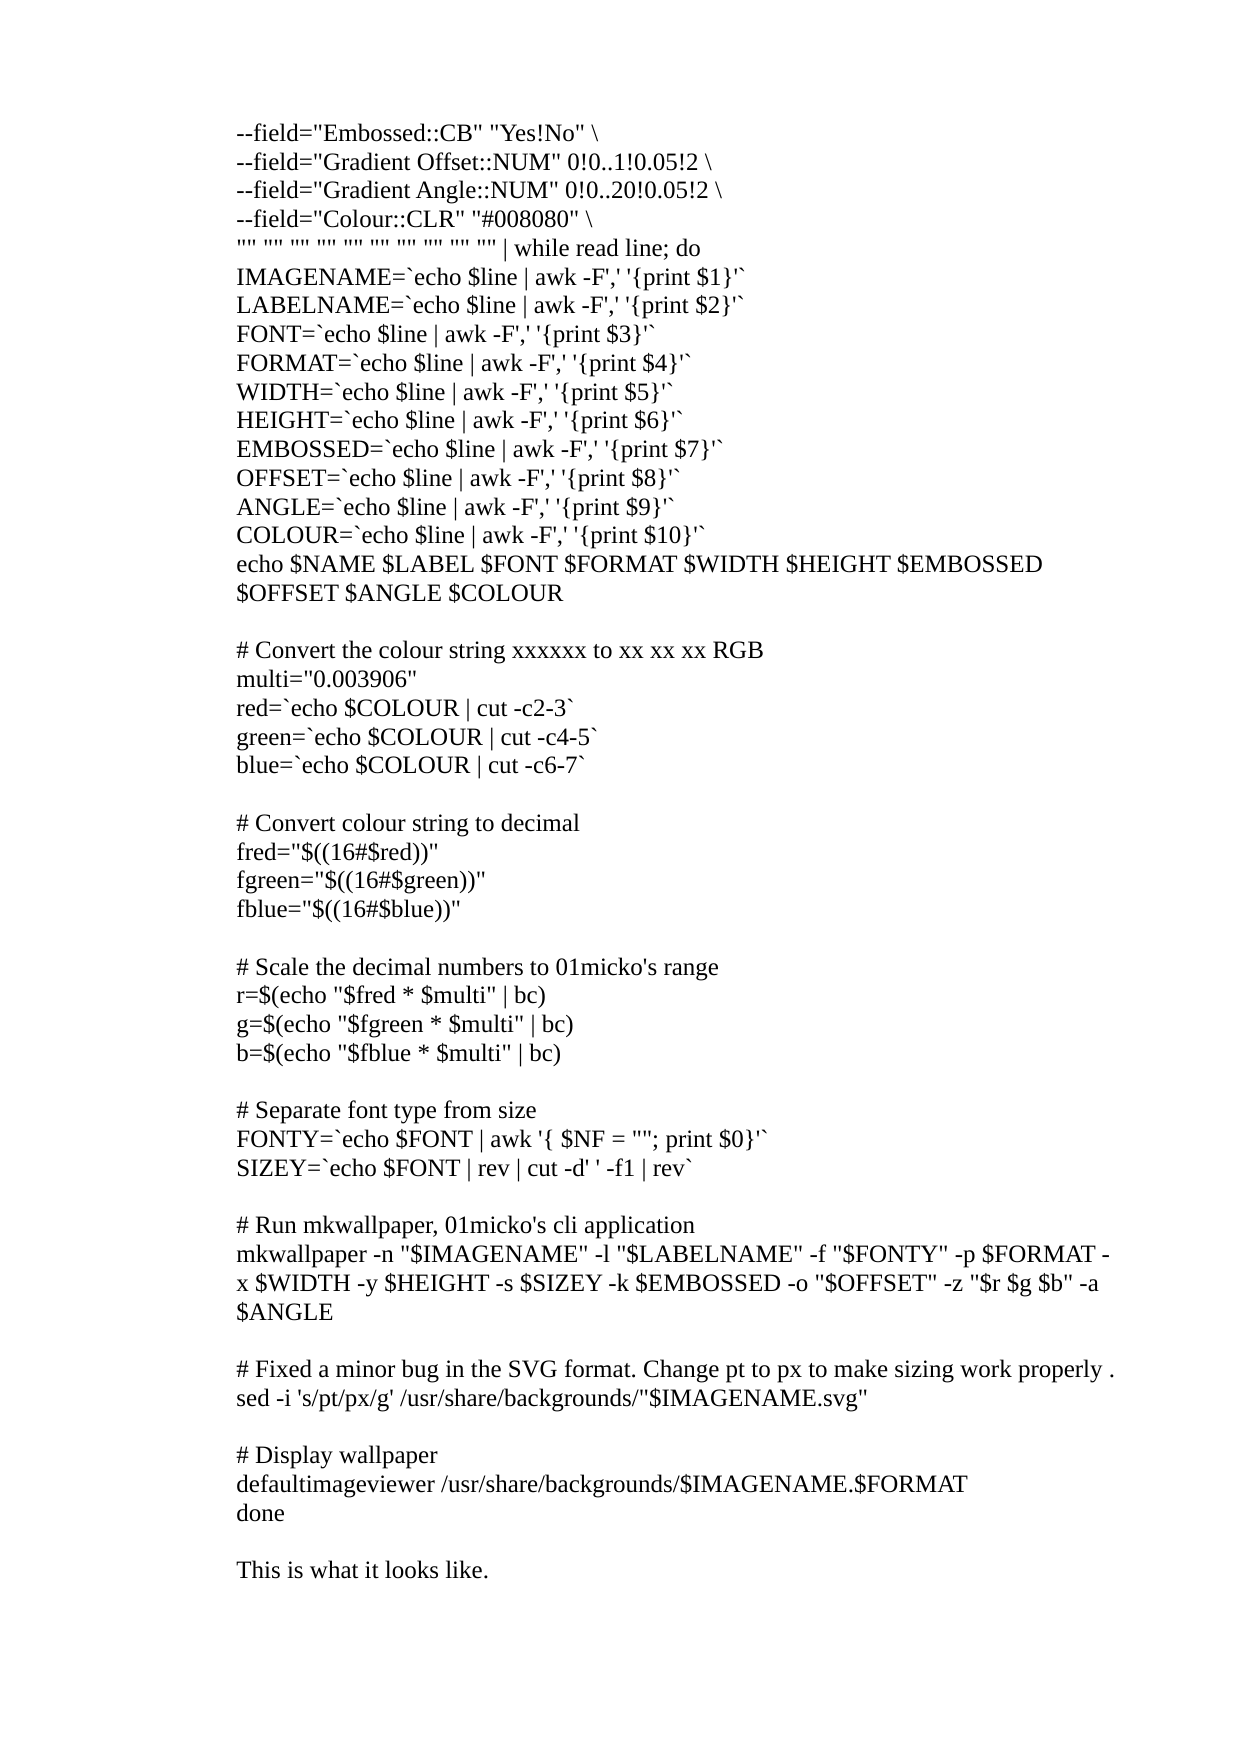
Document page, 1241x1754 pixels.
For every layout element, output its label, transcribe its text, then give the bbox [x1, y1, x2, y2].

list --field="Embossed::CB" "Yes!No" \ --field="Gradient Offset::NUM" 0!0..1!0.05!2 \ --field="Gradient Angle::NUM" 0!0..20!0.05!2 \ --field="Colour::CLR" "#008080" \ "" "" "" "" "" "" "" "" "" "" | while read line; do IMAGENAME=`echo $line | awk -F',' '{print $1}'` LABELNAME=`echo $line | awk -F',' '{print $2}'` FONT=`echo $line | awk -F',' '{print $3}'` FORMAT=`echo $line | awk -F',' '{print $4}'` WIDTH=`echo $line | awk -F',' '{print $5}'` HEIGHT=`echo $line | awk -F',' '{print $6}'` EMBOSSED=`echo $line | awk -F',' '{print $7}'` OFFSET=`echo $line | awk -F',' '{print $8}'` ANGLE=`echo $line | awk -F',' '{print $9}'` COLOUR=`echo $line | awk -F',' '{print $10}'` echo $NAME $LABEL $FONT $FORMAT $WIDTH $HEIGHT $EMBOSSED $OFFSET $ANGLE $COLOUR # Convert the colour string xxxxxx to xx xx xx RGB multi="0.003906" red=`echo $COLOUR | cut -c2-3` green=`echo $COLOUR | cut -c4-5` blue=`echo $COLOUR | cut -c6-7` # Convert colour string to decimal fred="$((16#$red))" fgreen="$((16#$green))" fblue="$((16#$blue))" # Scale the decimal numbers to 01micko's range r=$(echo "$fred * $multi" | bc) g=$(echo "$fgreen * $multi" | bc) b=$(echo "$fblue * $multi" | bc) # Separate font type from size FONTY=`echo $FONT | awk '{ $NF = ""; print $0}'` SIZEY=`echo $FONT | rev | cut -d' ' -f1 | rev` # Run mkwallpaper, 01micko's cli application mkwallpaper -n "$IMAGENAME" -l "$LABELNAME" -f "$FONTY" -p $FORMAT -x $WIDTH -y $HEIGHT -s $SIZEY -k $EMBOSSED -o "$OFFSET" -z "$r $g $b" -a $ANGLE # Fixed a minor bug in the SVG format. Change pt to px to make sizing work properly . sed -i 's/pt/px/g' /usr/share/backgrounds/"$IMAGENAME.svg" # Display wallpaper defaultimageviewer /usr/share/backgrounds/$IMAGENAME.$FORMAT done This is what it looks like. [236, 118, 1122, 1584]
